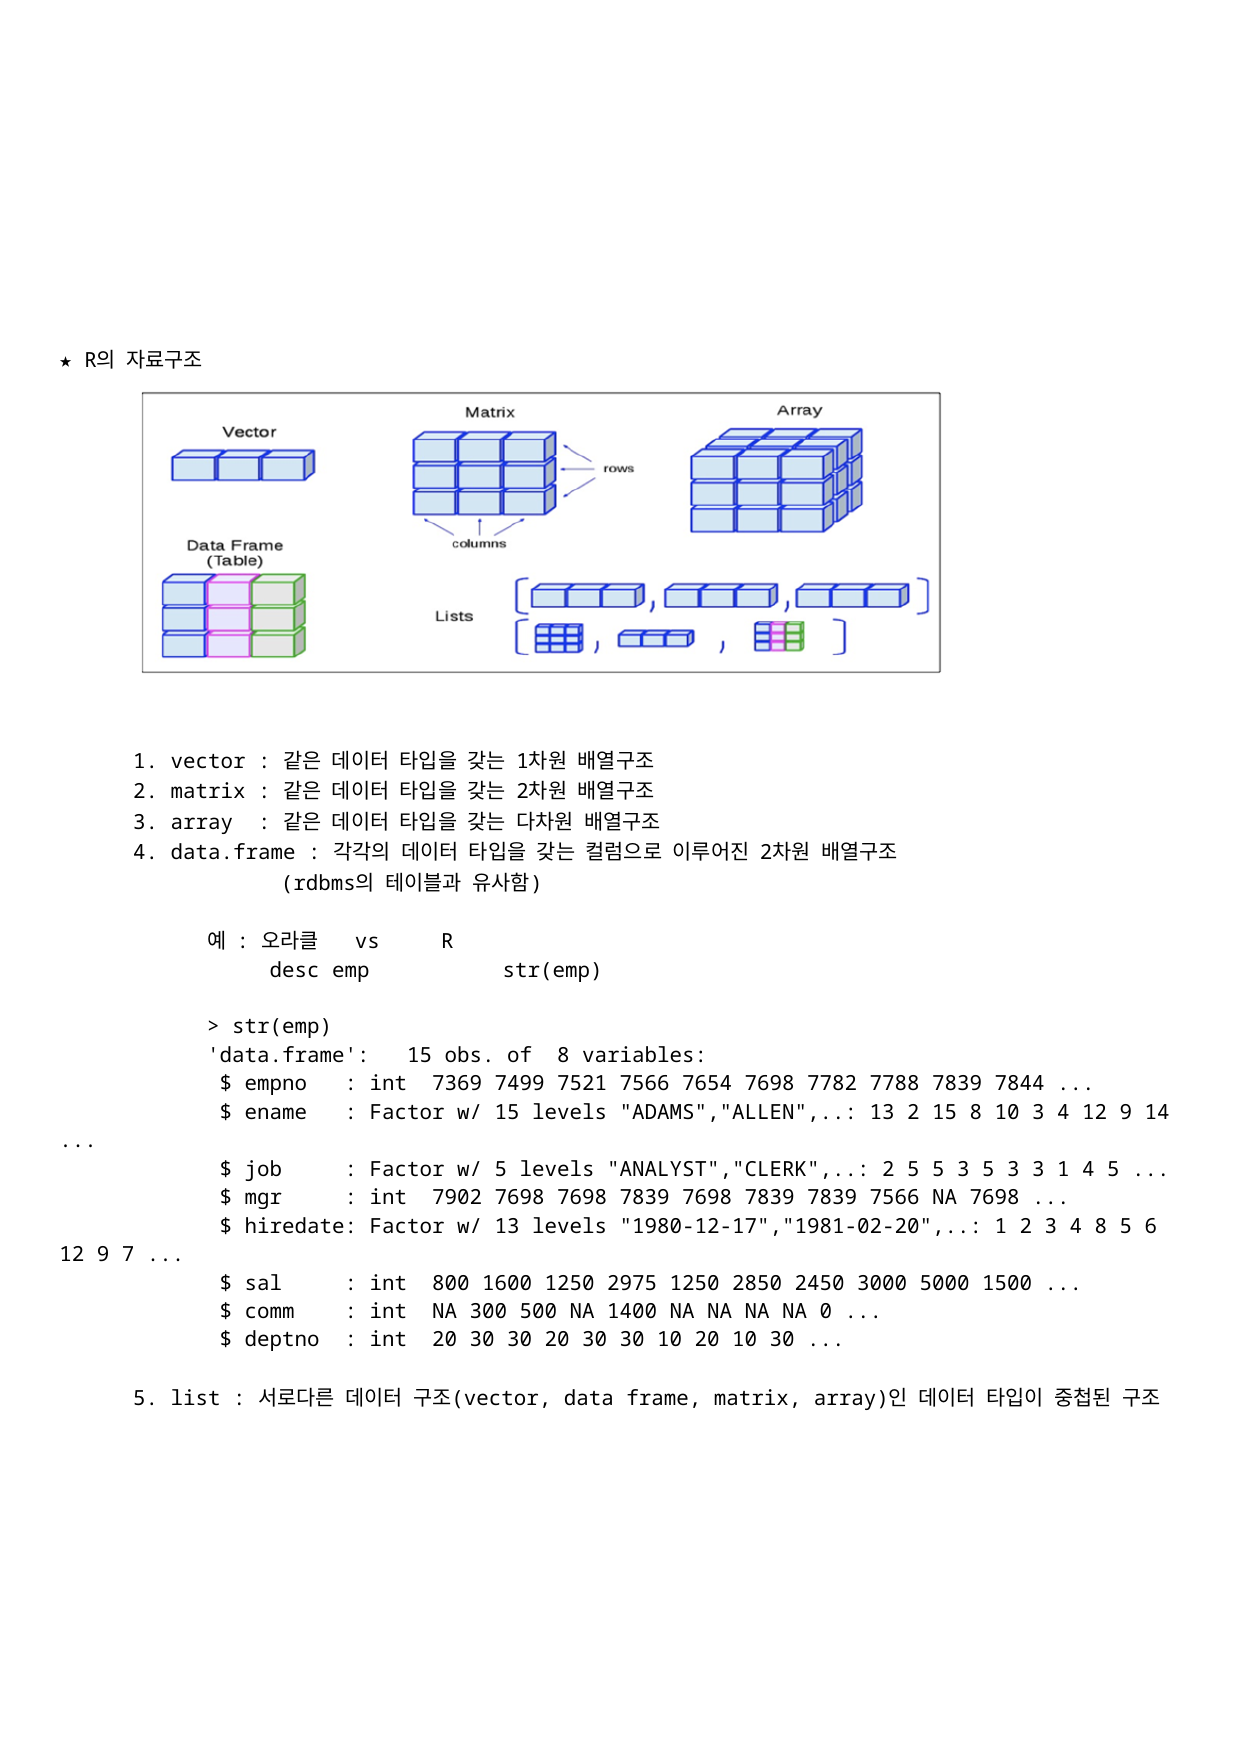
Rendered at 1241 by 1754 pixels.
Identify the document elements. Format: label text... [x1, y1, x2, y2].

text 5. list : 서로다른 데이터 구조(vector, data frame, matrix, array)인 데이터 타입이 중첩된 구조 [59, 1381, 1181, 1412]
text 1. vector : 같은 데이터 타입을 갖는 1차원 배열구조 [59, 744, 1181, 775]
picture [133, 373, 949, 688]
text (rdbms의 테이블과 유사함) [59, 866, 1181, 896]
text $ ename : Factor w/ 15 levels "ADAMS","ALLEN",..: 13 2 15 8 10 3 4 12 9 14 ... [59, 1097, 1181, 1154]
text 2. matrix : 같은 데이터 타입을 갖는 2차원 배열구조 [59, 775, 1181, 805]
text 4. data.frame : 각각의 데이터 타입을 갖는 컬럼으로 이루어진 2차원 배열구조 [59, 835, 1181, 866]
text > str(emp) [59, 1012, 1181, 1040]
text ★ R의 자료구조 [59, 343, 1181, 374]
text 3. array : 같은 데이터 타입을 갖는 다차원 배열구조 [59, 805, 1181, 835]
text $ hiredate: Factor w/ 13 levels "1980-12-17","1981-02-20",..: 1 2 3 4 8 5 6 12 9 7 ... [59, 1211, 1181, 1268]
text $ deptno : int 20 30 30 20 30 30 10 20 10 30 ... [59, 1324, 1181, 1353]
text $ empno : int 7369 7499 7521 7566 7654 7698 7782 7788 7839 7844 ... [59, 1068, 1181, 1097]
text 예 : 오라클 vs R [59, 924, 1181, 955]
text desc emp str(emp) [59, 955, 1181, 983]
text $ sal : int 800 1600 1250 2975 1250 2850 2450 3000 5000 1500 ... [59, 1268, 1181, 1296]
text $ job : Factor w/ 5 levels "ANALYST","CLERK",..: 2 5 5 3 5 3 3 1 4 5 ... [59, 1154, 1181, 1182]
text 'data.frame': 15 obs. of 8 variables: [59, 1040, 1181, 1068]
text $ comm : int NA 300 500 NA 1400 NA NA NA NA 0 ... [59, 1296, 1181, 1324]
text $ mgr : int 7902 7698 7698 7839 7698 7839 7839 7566 NA 7698 ... [59, 1182, 1181, 1211]
